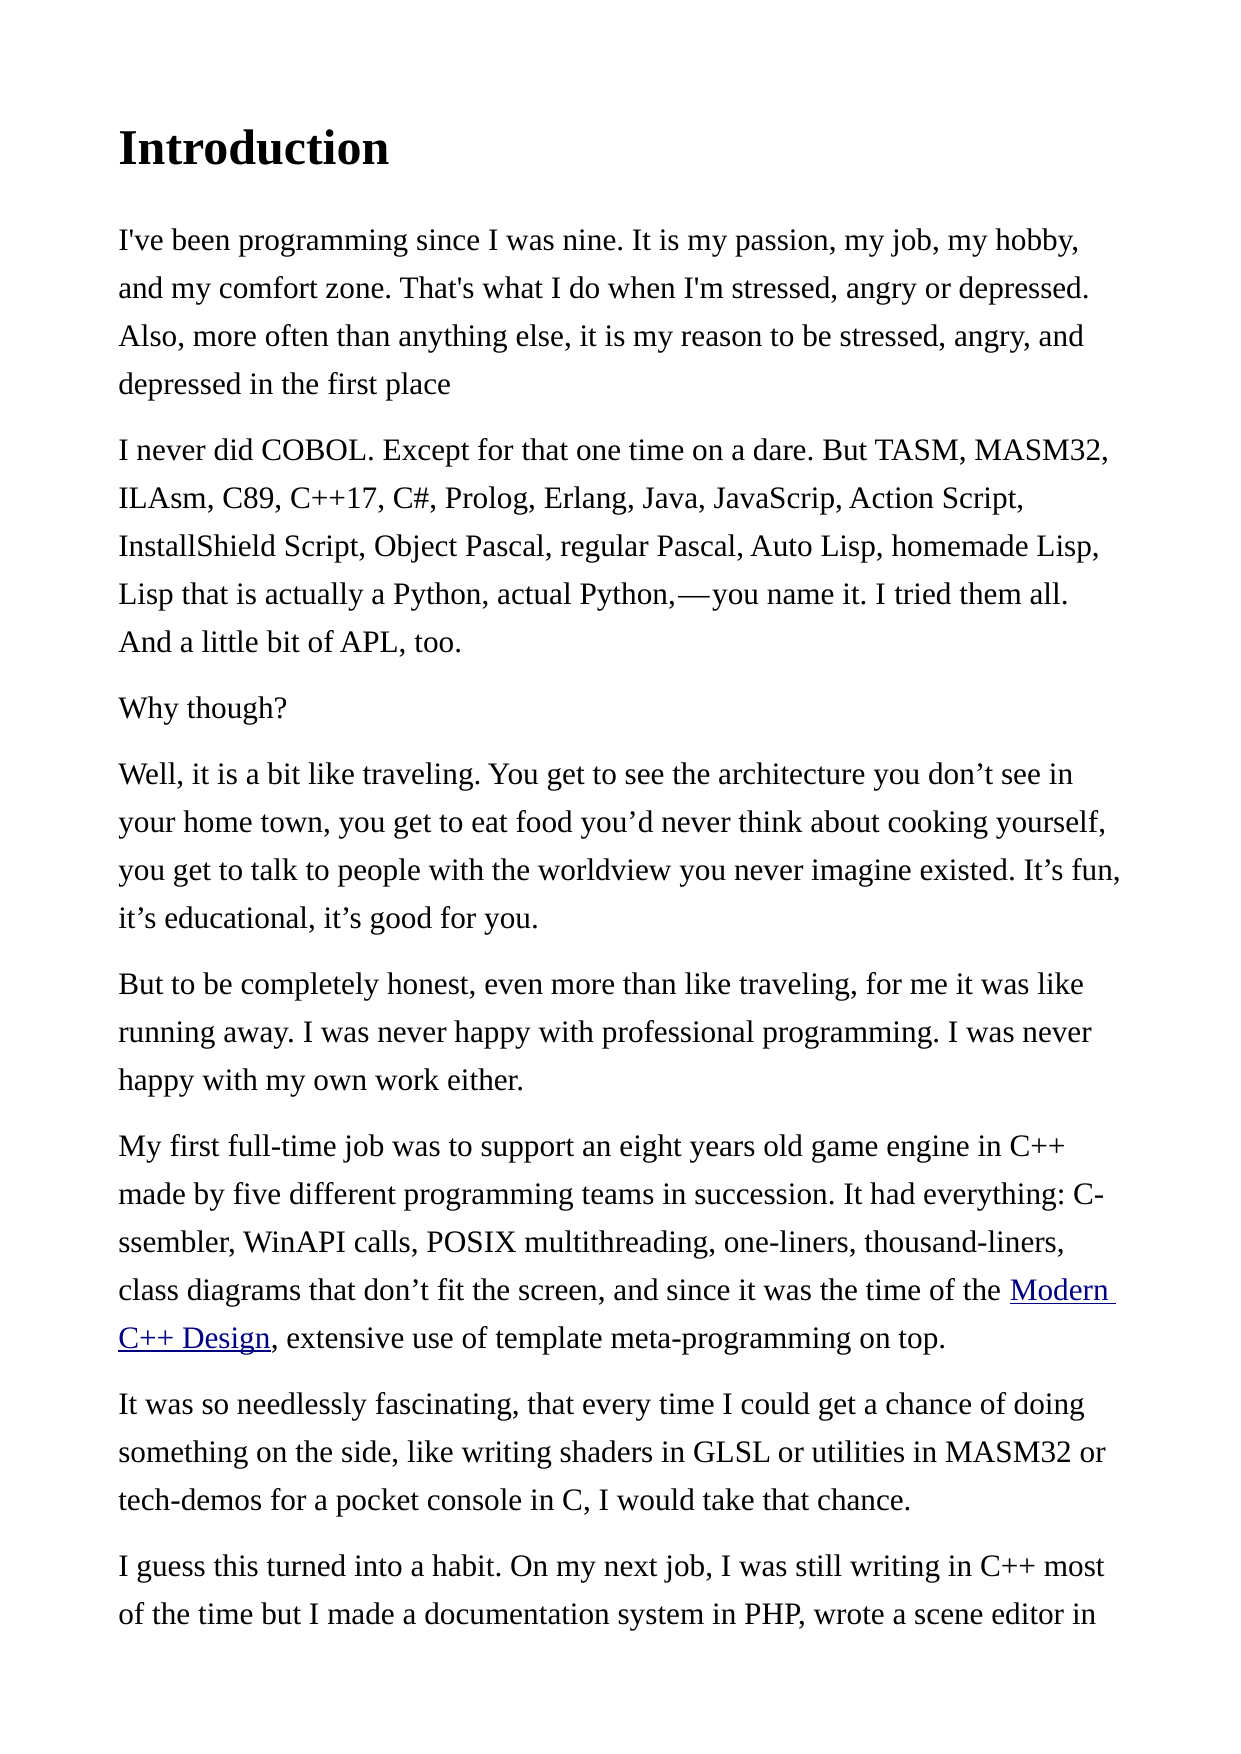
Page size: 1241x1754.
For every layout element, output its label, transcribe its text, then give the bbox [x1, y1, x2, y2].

text I've been programming since I was nine. It is my passion, my job, my hobby, and my comfort zone. That's what I do when I'm stressed, angry or depressed. Also, more often than anything else, it is my reason to be stressed, angry, and depressed in the first place [118, 212, 1122, 404]
subtitle Introduction [118, 118, 1122, 176]
text It was so needlessly fascinating, that every time I could get a chance of doing something on the side, like writing shaders in GLSL or utilities in MASM32 or tech-demos for a pocket console in C, I would take that chance. [118, 1376, 1122, 1520]
text My first full-time job was to support an eight years old game engine in C++ made by five different programming teams in succession. It had everything: C-ssembler, WinAPI calls, POSIX multithreading, one-liners, thousand-liners, class diagrams that don’t fit the screen, and since it was the time of the Modern C++ Design, extensive use of template meta-programming on top. [118, 1118, 1122, 1358]
text Why though? [118, 680, 1122, 728]
text I guess this turned into a habit. On my next job, I was still writing in C++ most of the time but I made a documentation system in PHP, wrote a scene editor in [118, 1538, 1122, 1634]
text Well, it is a bit like traveling. You get to see the architecture you don’t see in your home town, you get to eat food you’d never think about cooking yourself, you get to talk to people with the worldview you never imagine existed. It’s fun, it’s educational, it’s good for you. [118, 746, 1122, 938]
text I never did COBOL. Except for that one time on a dare. But TASM, MASM32, ILAsm, C89, C++17, C#, Prolog, Erlang, Java, JavaScrip, Action Script, InstallShield Script, Object Pascal, regular Pascal, Auto Lisp, homemade Lisp, Lisp that is actually a Python, actual Python, — you name it. I tried them all. And a little bit of APL, too. [118, 422, 1122, 662]
text But to be completely honest, even more than like traveling, for me it was like running away. I was never happy with professional programming. I was never happy with my own work either. [118, 956, 1122, 1100]
